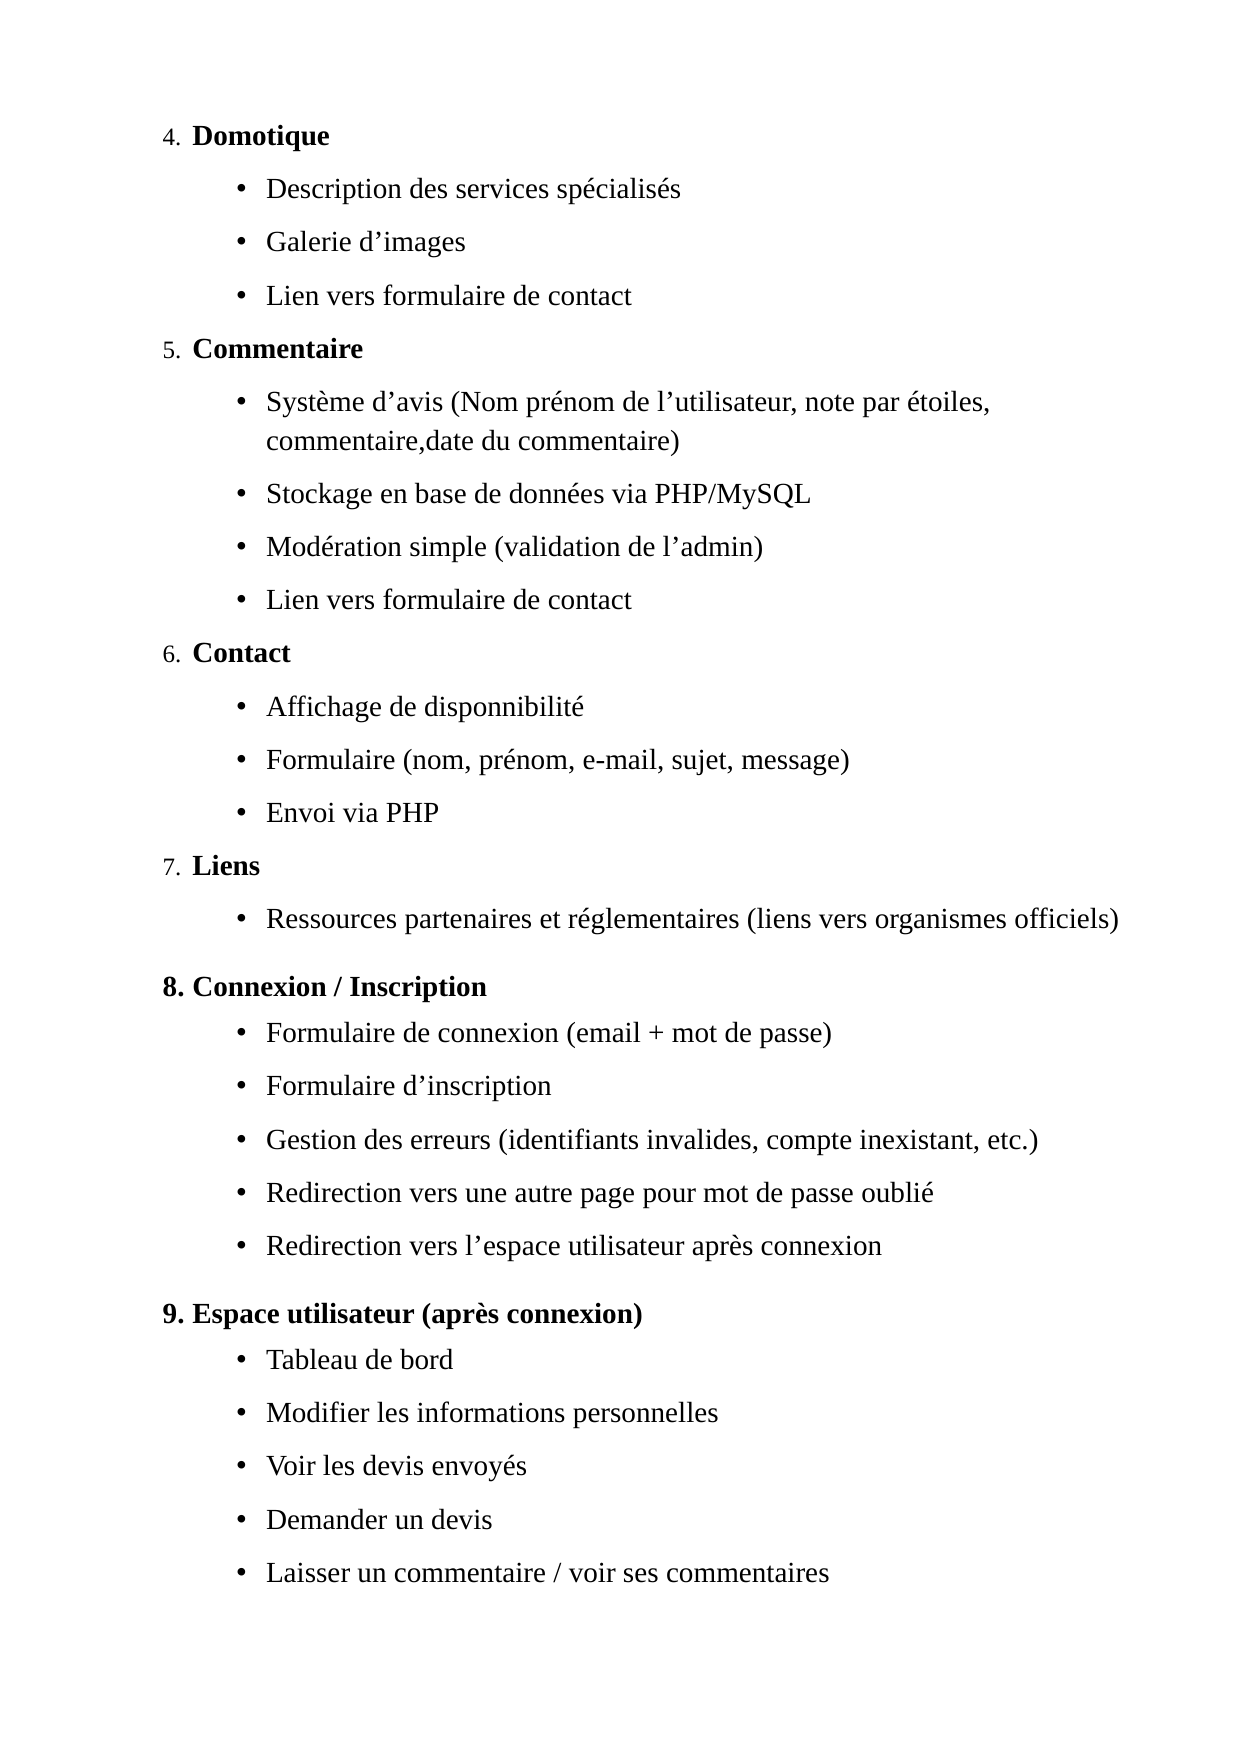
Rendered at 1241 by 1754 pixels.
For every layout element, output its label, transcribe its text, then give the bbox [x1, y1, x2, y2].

list Modération simple (validation de l’admin) [236, 529, 1122, 563]
subtitle Espace utilisateur (après connexion) [162, 1296, 1122, 1329]
list Tableau de bord [236, 1342, 1122, 1376]
list Formulaire (nom, prénom, e-mail, sujet, message) [236, 742, 1122, 776]
list Laisser un commentaire / voir ses commentaires [236, 1555, 1122, 1589]
list Commentaire [162, 331, 1122, 364]
list Système d’avis (Nom prénom de l’utilisateur, note par étoiles, commentaire,date du commentaire) [236, 384, 1122, 456]
list Redirection vers l’espace utilisateur après connexion [236, 1228, 1122, 1262]
list Liens [162, 848, 1122, 882]
list Galerie d’images [236, 224, 1122, 258]
list Lien vers formulaire de contact [236, 582, 1122, 616]
list Formulaire de connexion (email + mot de passe) [236, 1015, 1122, 1049]
list Demander un devis [236, 1502, 1122, 1535]
list Formulaire d’inscription [236, 1068, 1122, 1102]
list Ressources partenaires et réglementaires (liens vers organismes officiels) [236, 901, 1122, 935]
list Description des services spécialisés [236, 171, 1122, 205]
list Affichage de disponnibilité [236, 689, 1122, 722]
list Lien vers formulaire de contact [236, 278, 1122, 311]
list Redirection vers une autre page pour mot de passe oublié [236, 1175, 1122, 1209]
list Stockage en base de données via PHP/MySQL [236, 476, 1122, 509]
list Envoi via PHP [236, 795, 1122, 829]
list Modifier les informations personnelles [236, 1395, 1122, 1429]
list Contact [162, 636, 1122, 669]
subtitle Connexion / Inscription [162, 969, 1122, 1003]
list Voir les devis envoyés [236, 1448, 1122, 1482]
list Gestion des erreurs (identifiants invalides, compte inexistant, etc.) [236, 1122, 1122, 1155]
list Domotique [162, 118, 1122, 152]
